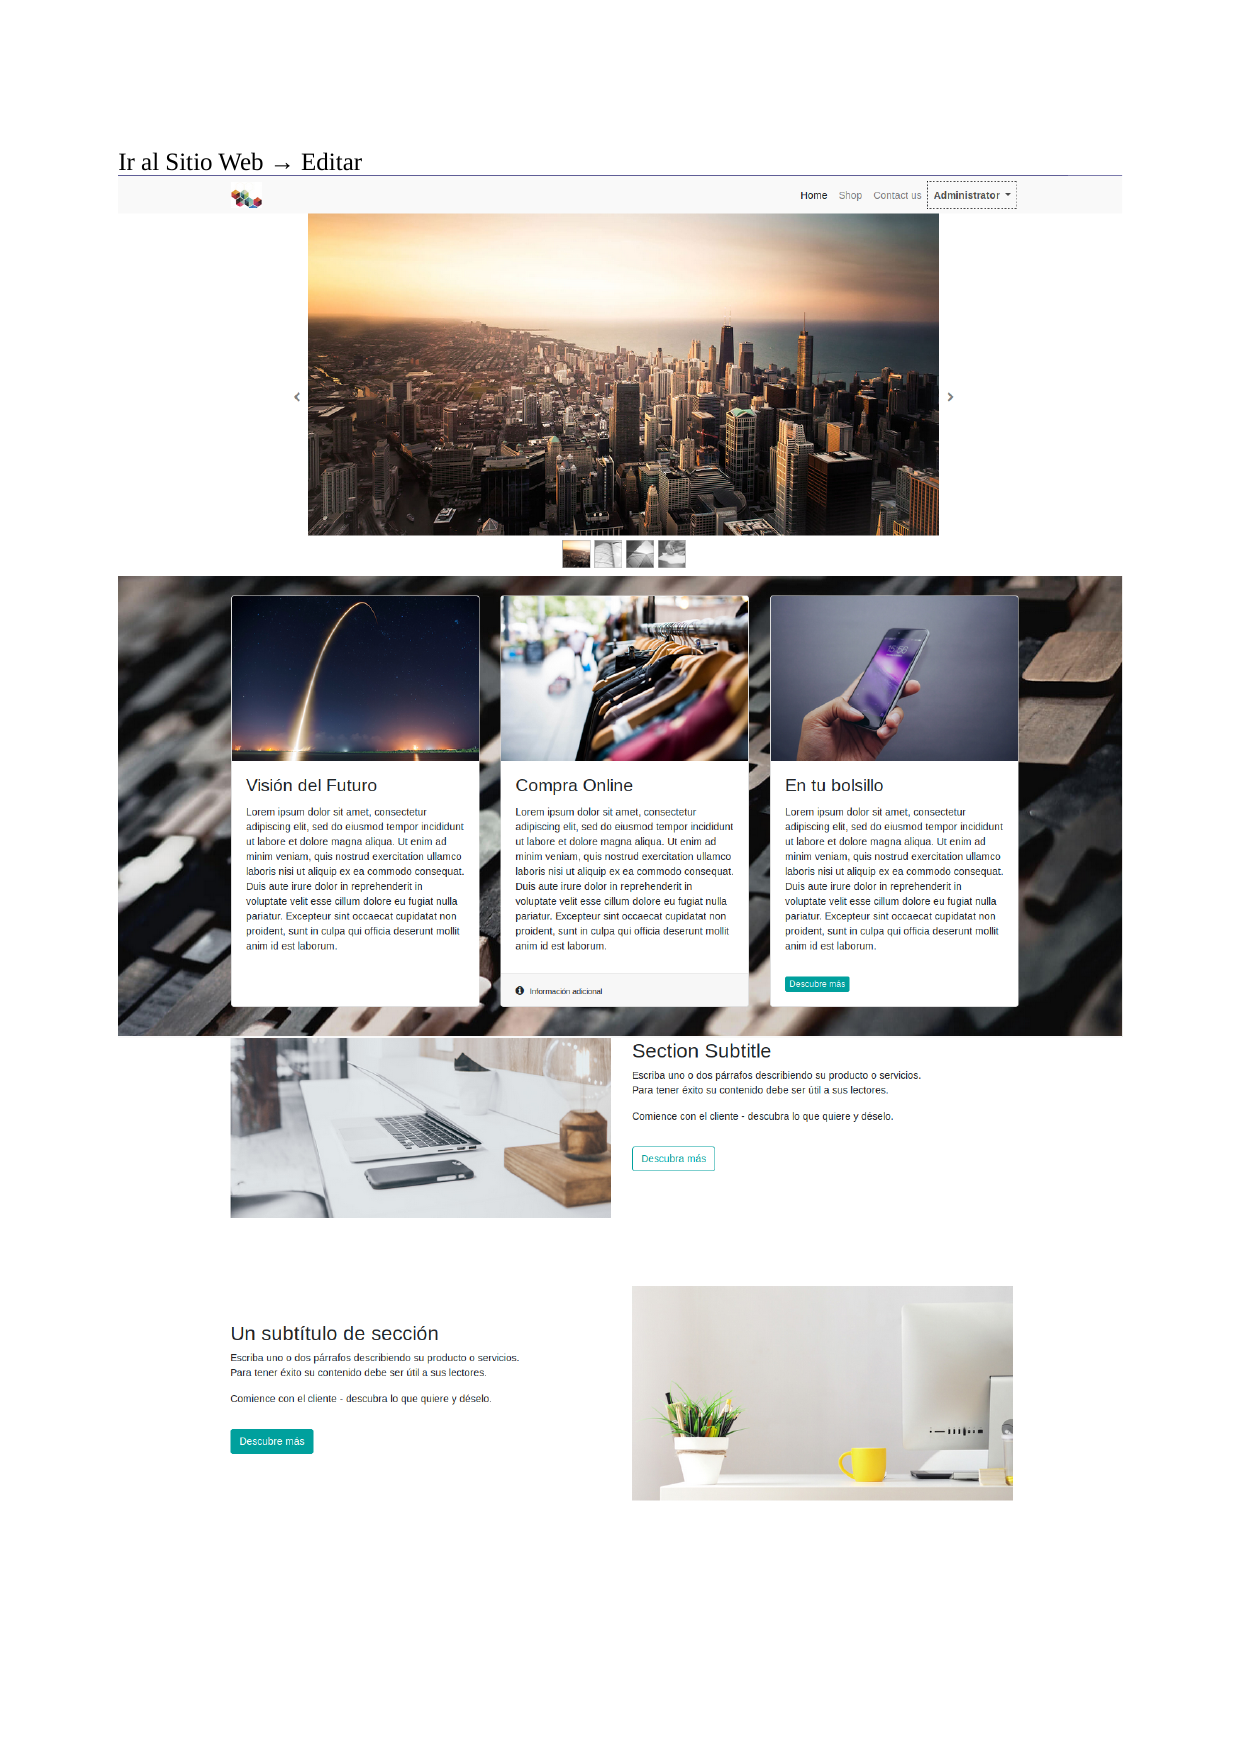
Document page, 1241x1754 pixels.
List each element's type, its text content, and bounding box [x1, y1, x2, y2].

text Ir al Sitio Web → Editar [118, 147, 1122, 175]
picture [118, 175, 1123, 1510]
